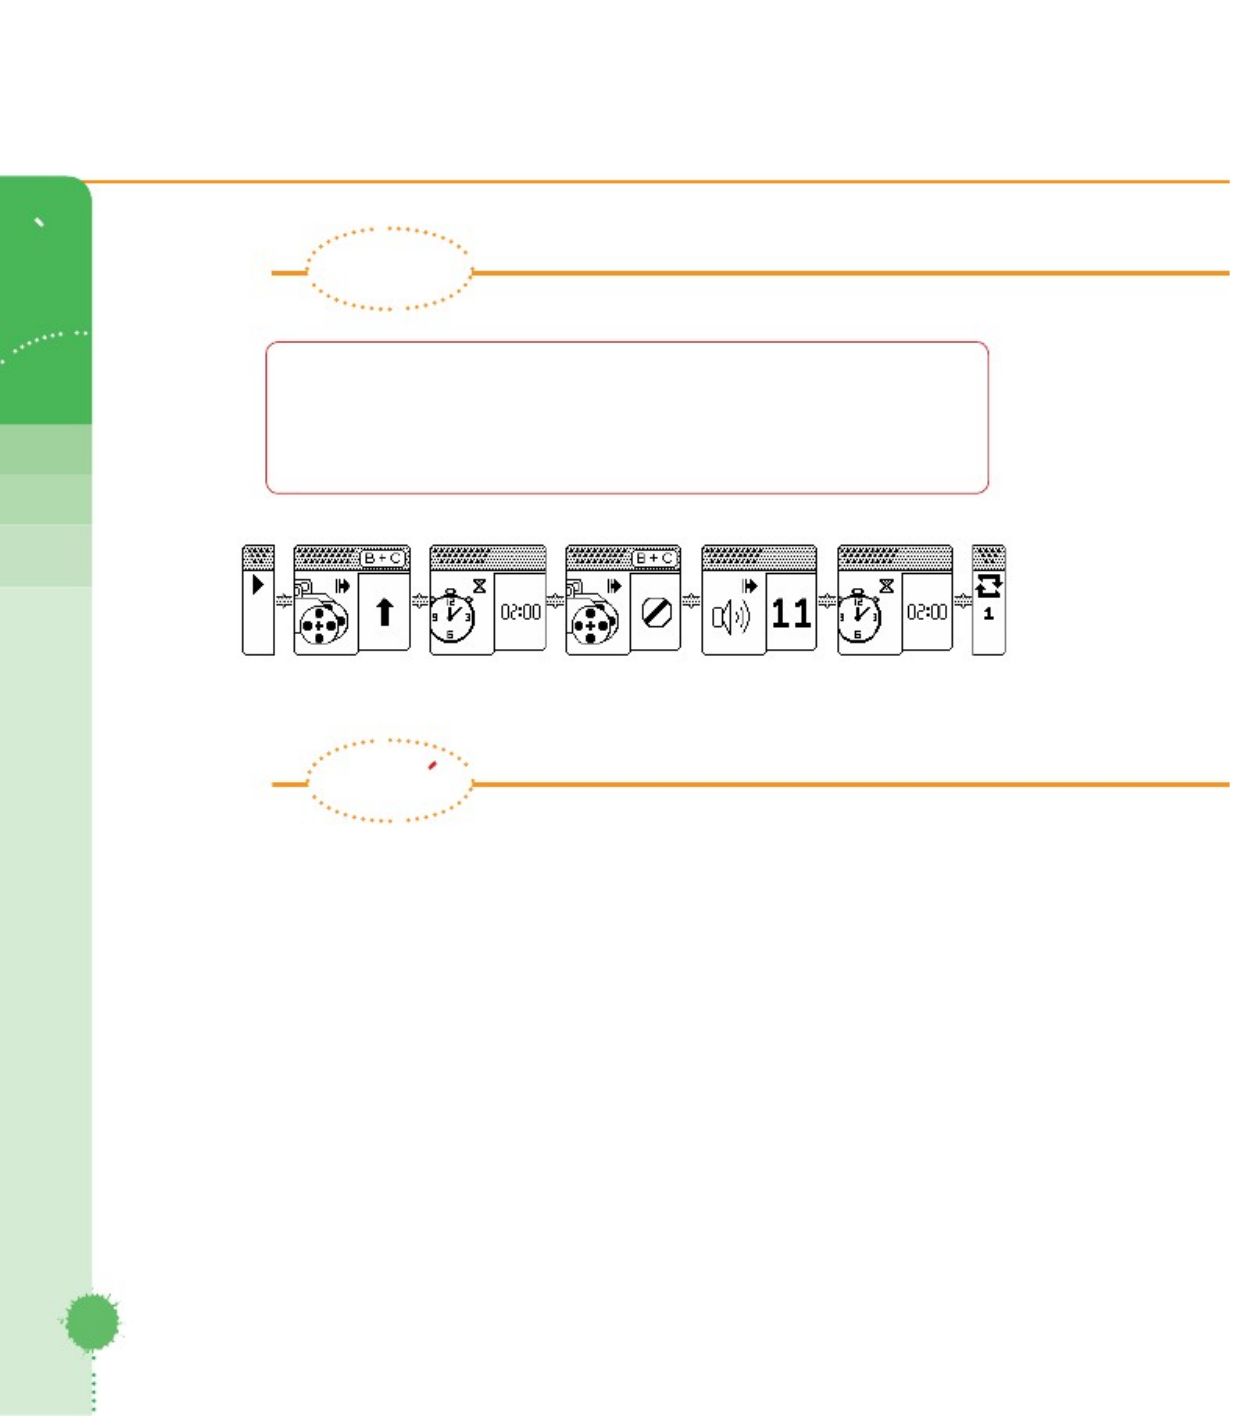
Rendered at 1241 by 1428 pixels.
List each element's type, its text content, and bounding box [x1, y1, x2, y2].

text 21 [1230, 1321, 1240, 1348]
text SESION [1230, 203, 1240, 233]
picture [0, 0, 1230, 1416]
text 1 [1230, 352, 1240, 423]
